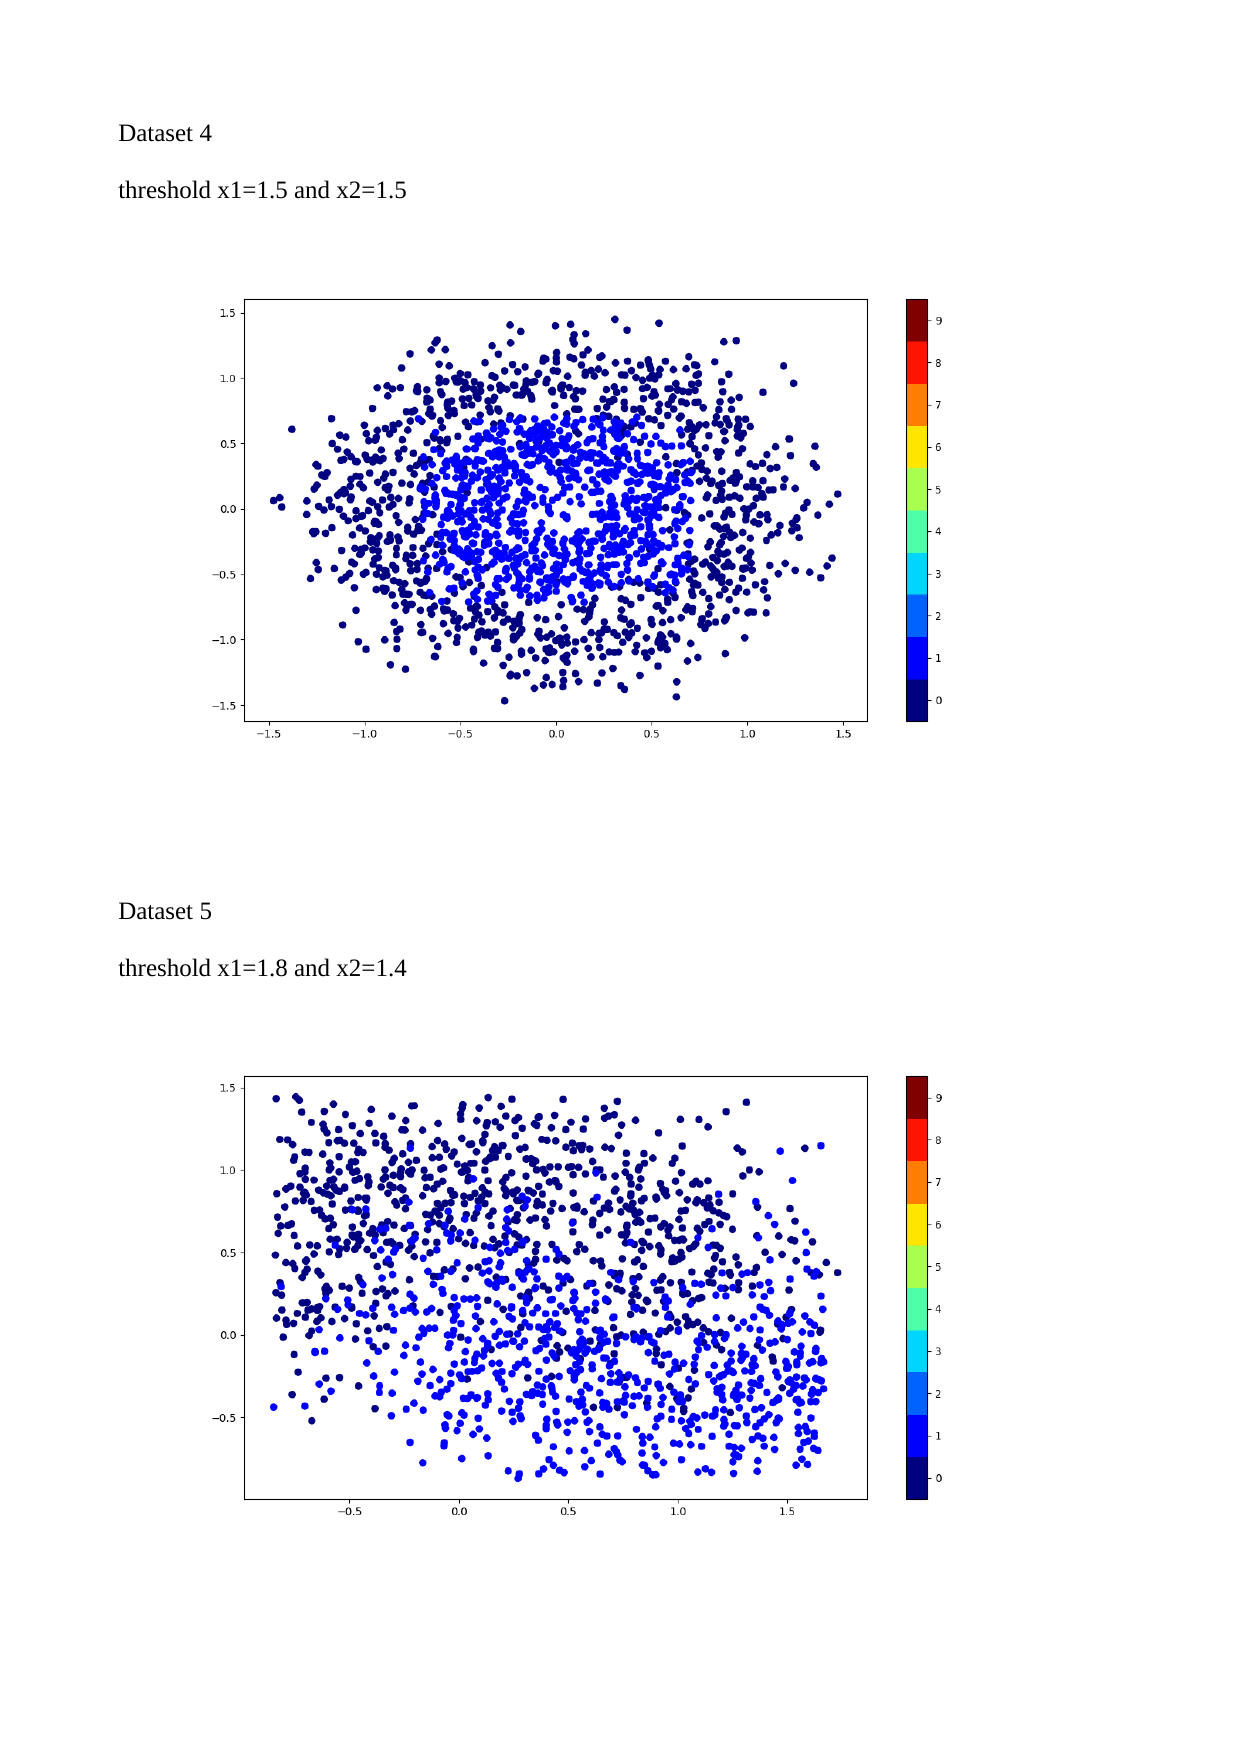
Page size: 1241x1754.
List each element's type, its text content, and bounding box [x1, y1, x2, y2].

text threshold x1=1.8 and x2=1.4 [118, 953, 1122, 982]
text threshold x1=1.5 and x2=1.5 [118, 176, 1122, 204]
text Dataset 5 [118, 896, 1122, 925]
text Dataset 4 [118, 118, 1122, 147]
picture [118, 1011, 1123, 1559]
picture [118, 233, 1123, 781]
